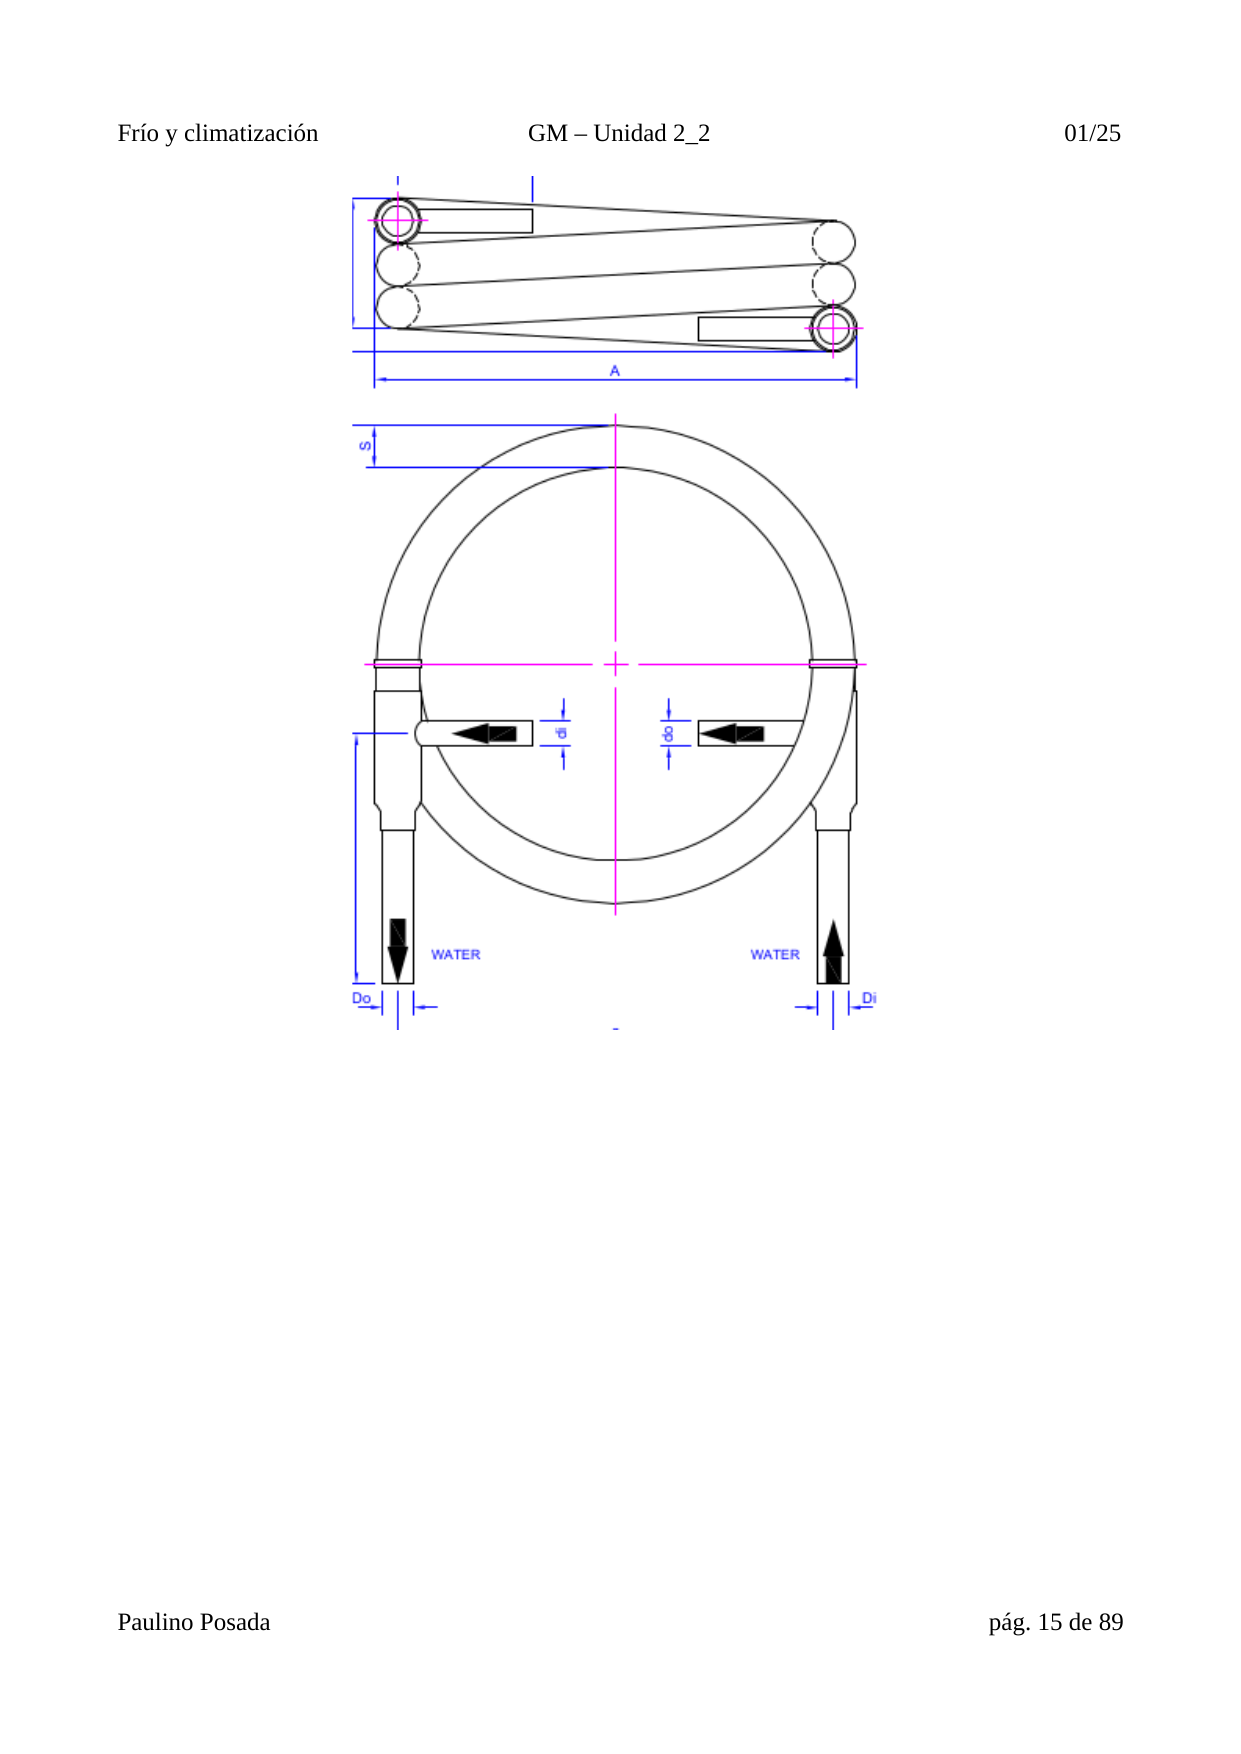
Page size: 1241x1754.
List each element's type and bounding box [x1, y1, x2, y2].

picture [352, 176, 889, 1030]
